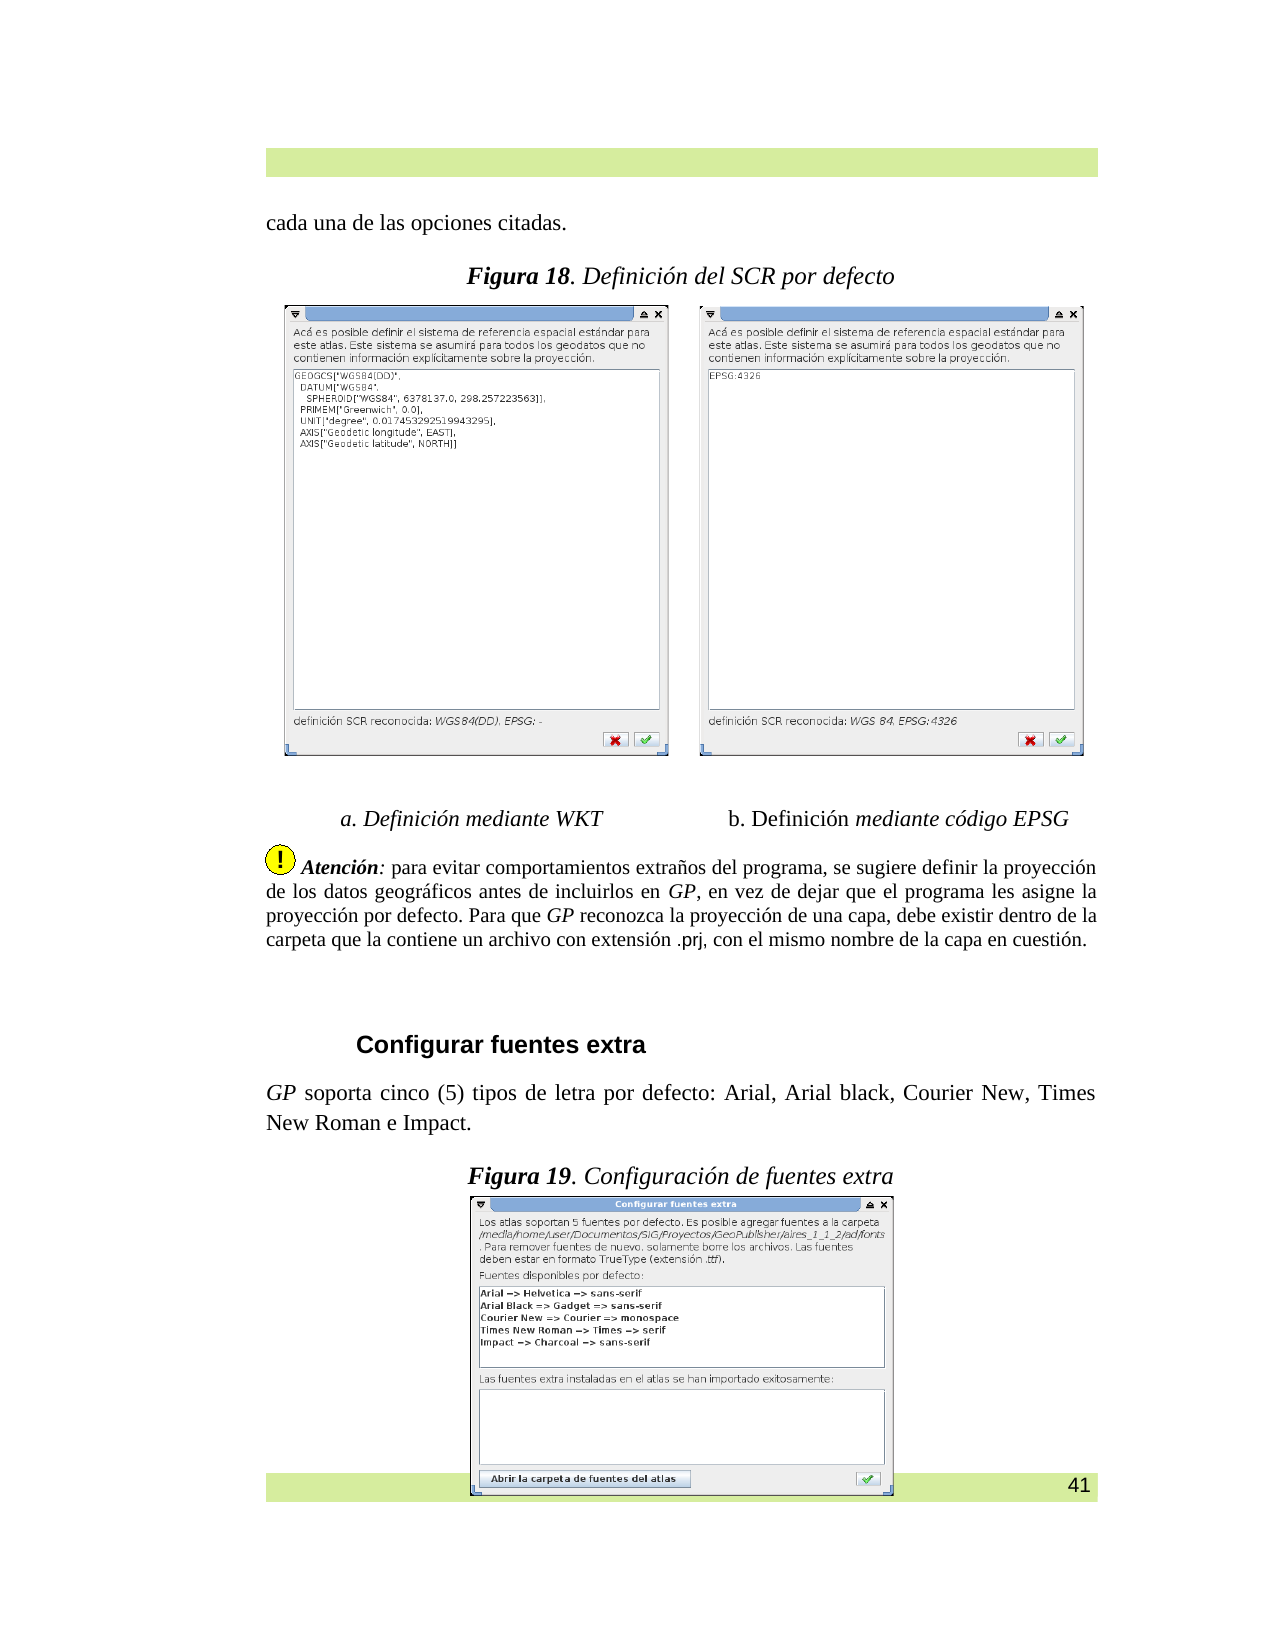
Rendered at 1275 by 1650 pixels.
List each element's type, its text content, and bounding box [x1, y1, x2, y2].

picture [699, 306, 1084, 756]
text cada una de las opciones citadas. [266, 207, 1098, 236]
text a. Definición mediante WKT b. Definición mediante código EPSG [266, 803, 1098, 832]
text Figura 19. Configuración de fuentes extra [266, 1161, 1098, 1190]
subtitle Configurar fuentes extra [266, 1030, 1098, 1059]
picture [284, 305, 669, 756]
text GP soporta cinco (5) tipos de letra por defecto: Arial, Arial black, Courier New, Times New Roman e Impact. [266, 1077, 1098, 1136]
text Atención: para evitar comportamientos extraños del programa, se sugiere definir la proyección de los datos geográficos antes de incluirlos en GP, en vez de dejar que el programa les asigne la proyección por defecto. Para que GP reconozca la proyección de una capa, debe existir dentro de la carpeta que la contiene un archivo con extensión .prj, con el mismo nombre de la capa en cuestión. [266, 845, 1098, 951]
text Figura 18. Definición del SCR por defecto [266, 261, 1098, 290]
picture [470, 1196, 894, 1496]
